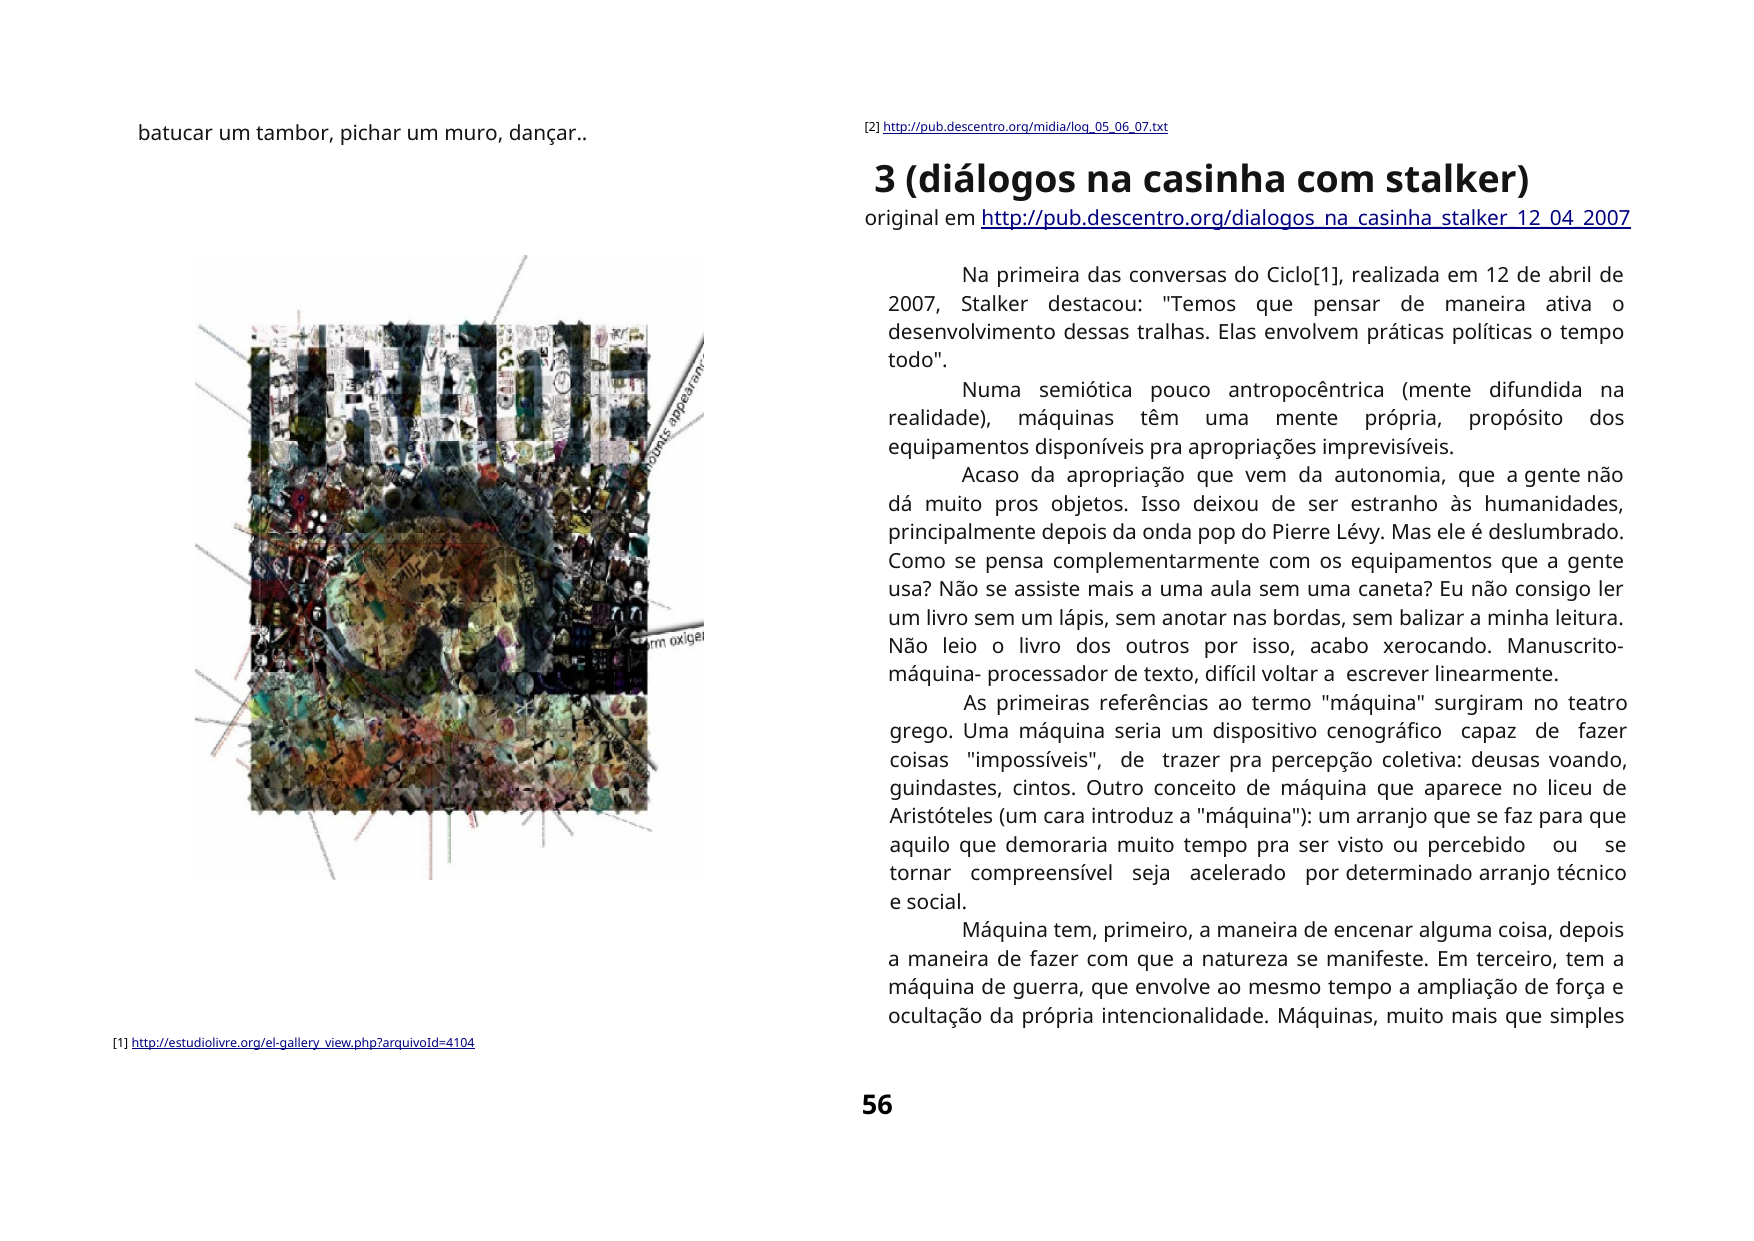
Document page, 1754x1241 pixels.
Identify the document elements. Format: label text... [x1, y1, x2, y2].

text As primeiras referências ao termo "máquina" surgiram no teatro grego. Uma máquina seria um dispositivo cenográfico capaz de fazer coisas "impossíveis", de trazer pra percepção coletiva: deusas voando, guindastes, cintos. Outro conceito de máquina que aparece no liceu de Aristóteles (um cara introduz a "máquina"): um arranjo que se faz para que aquilo que demoraria muito tempo pra ser visto ou percebido ou se tornar compreensível seja acelerado por determinado arranjo técnico e social. [889, 688, 1628, 915]
text batucar um tambor, pichar um muro, dançar.. [138, 118, 829, 147]
text Numa semiótica pouco antropocêntrica (mente difundida na realidade), máquinas têm uma mente própria, propósito dos equipamentos disponíveis pra apropriações imprevisíveis. [888, 375, 1625, 460]
text original em http://pub.descentro.org/dialogos_na_casinha_stalker_12_04_2007 [864, 203, 1650, 232]
text 3 (diálogos na casinha com stalker) [864, 152, 1650, 203]
text Acaso da apropriação que vem da autonomia, que a gente não dá muito pros objetos. Isso deixou de ser estranho às humanidades, principalmente depois da onda pop do Pierre Lévy. Mas ele é deslumbrado. Como se pensa complementarmente com os equipamentos que a gente usa? Não se assiste mais a uma aula sem uma caneta? Eu não consigo ler um livro sem um lápis, sem anotar nas bordas, sem balizar a minha leitura. Não leio o livro dos outros por isso, acabo xerocando. Manuscrito- máquina- processador de texto, difícil voltar a escrever linearmente. [888, 460, 1625, 688]
picture [195, 255, 704, 880]
text [1] http://estudiolivre.org/el-gallery_view.php?arquivoId=4104 [113, 1034, 862, 1051]
text [2] http://pub.descentro.org/midia/log_05_06_07.txt [864, 118, 1650, 135]
text Na primeira das conversas do Ciclo[1], realizada em 12 de abril de 2007, Stalker destacou: "Temos que pensar de maneira ativa o desenvolvimento dessas tralhas. Elas envolvem práticas políticas o tempo todo". [888, 260, 1625, 374]
text Máquina tem, primeiro, a maneira de encenar alguma coisa, depois a maneira de fazer com que a natureza se manifeste. Em terceiro, tem a máquina de guerra, que envolve ao mesmo tempo a ampliação de força e ocultação da própria intencionalidade. Máquinas, muito mais que simples [888, 915, 1625, 1029]
